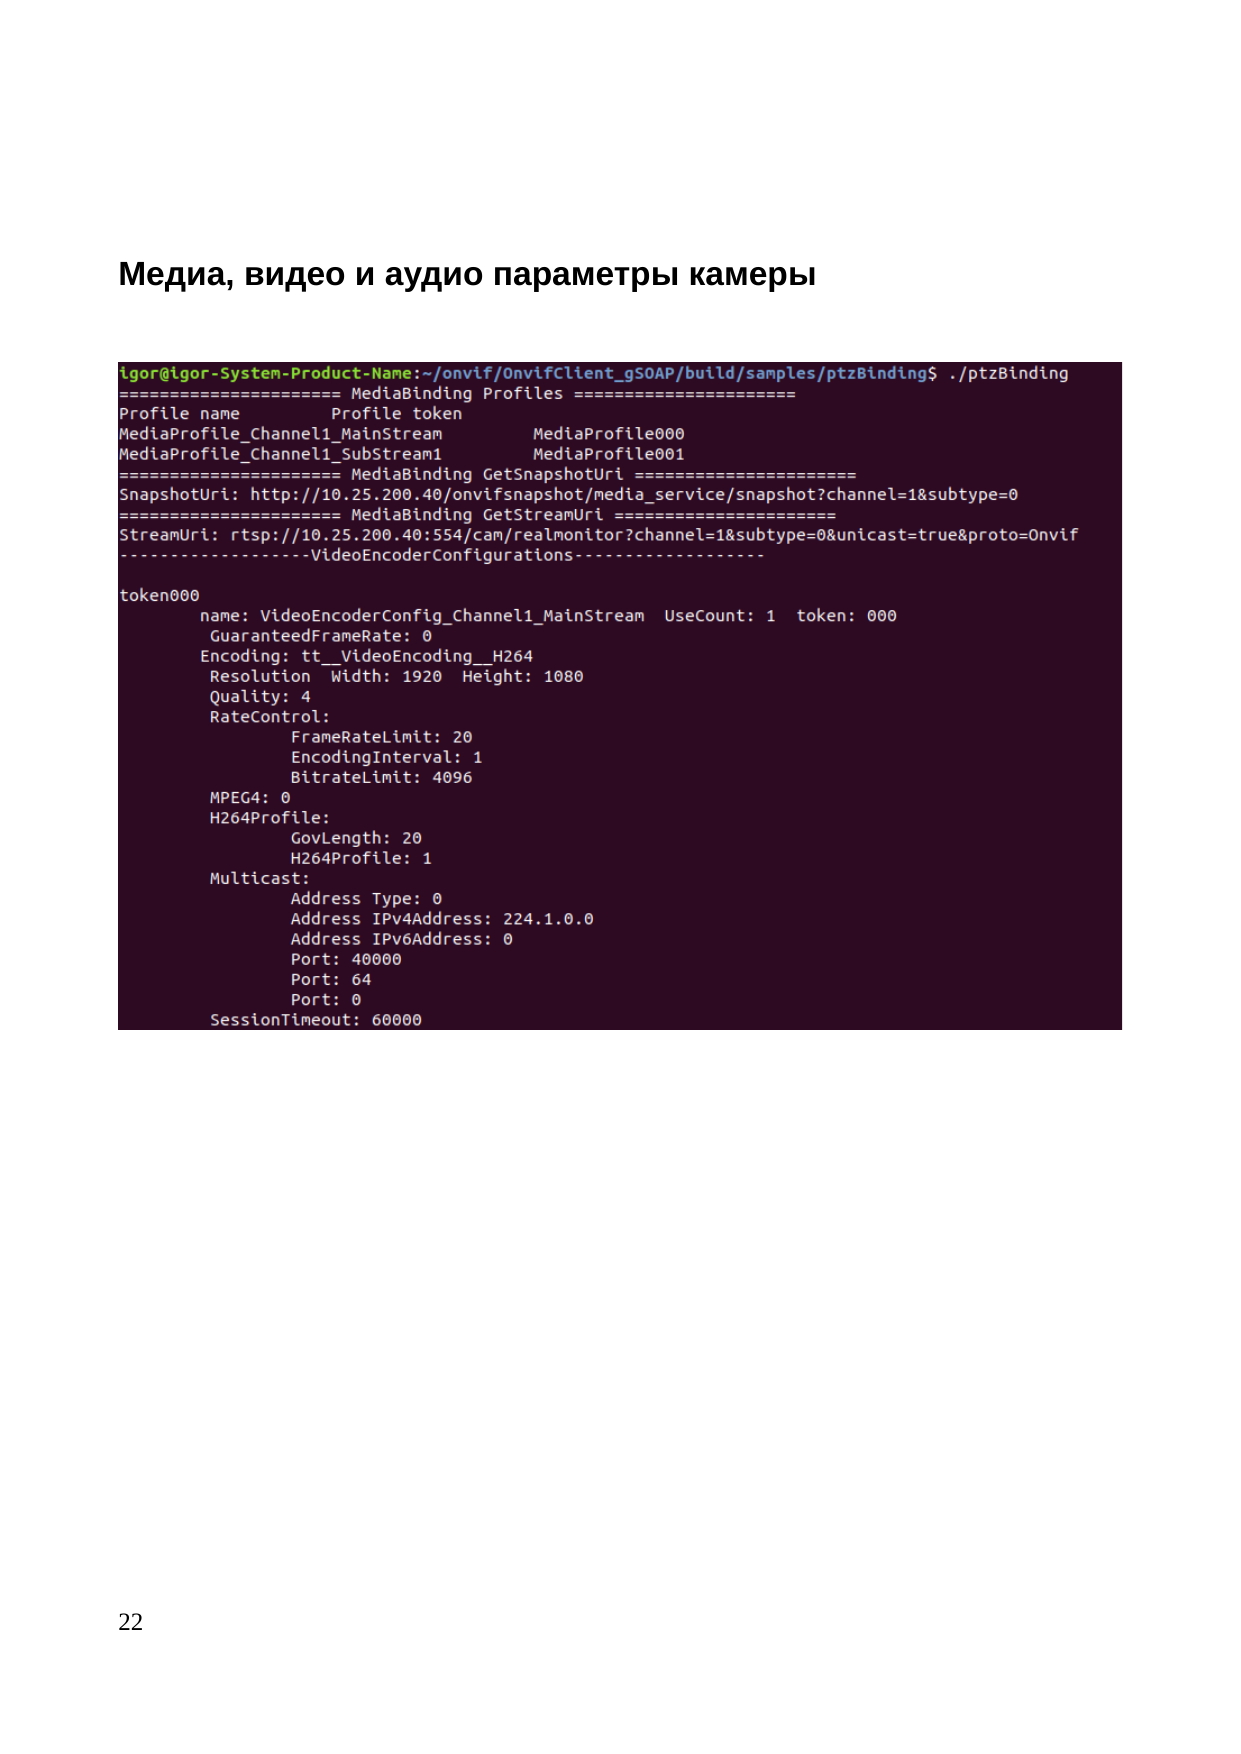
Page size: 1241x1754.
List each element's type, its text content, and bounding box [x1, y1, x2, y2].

picture [118, 362, 1123, 1030]
subtitle Медиа, видео и аудио параметры камеры [118, 254, 1122, 293]
